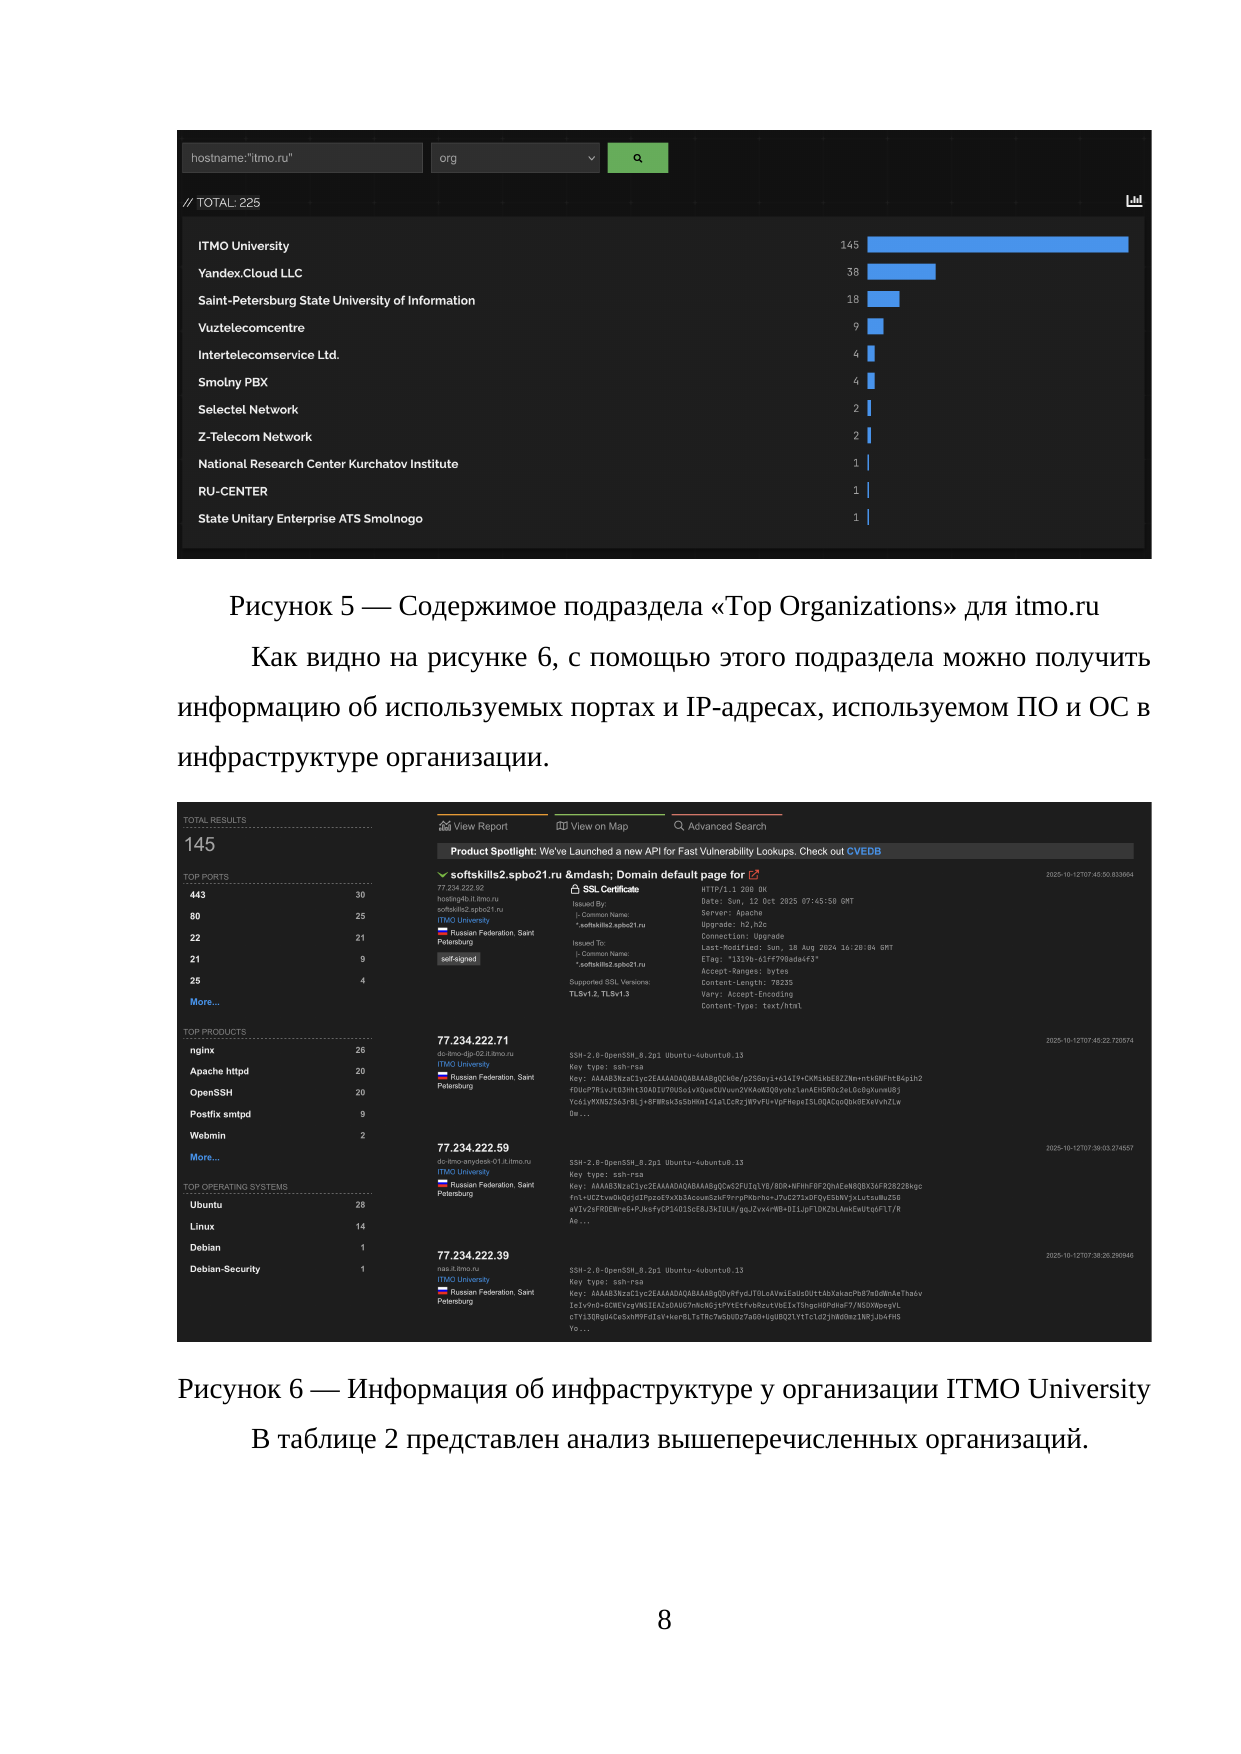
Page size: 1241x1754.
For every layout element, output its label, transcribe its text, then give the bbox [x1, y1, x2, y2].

text Рисунок 6 — Информация об инфраструктуре у организации ITMO University [177, 1342, 1152, 1405]
text Как видно на рисунке 6, с помощью этого подраздела можно получить информацию об используемых портах и IP-адресах, используемом ПО и ОС в инфраструктуре организации. [177, 639, 1152, 773]
picture [177, 130, 1152, 559]
text В таблице 2 представлен анализ вышеперечисленных организаций. [177, 1422, 1152, 1455]
text Рисунок 5 — Содержимое подраздела «Top Organizations» для itmo.ru [177, 559, 1152, 622]
picture [177, 802, 1152, 1342]
